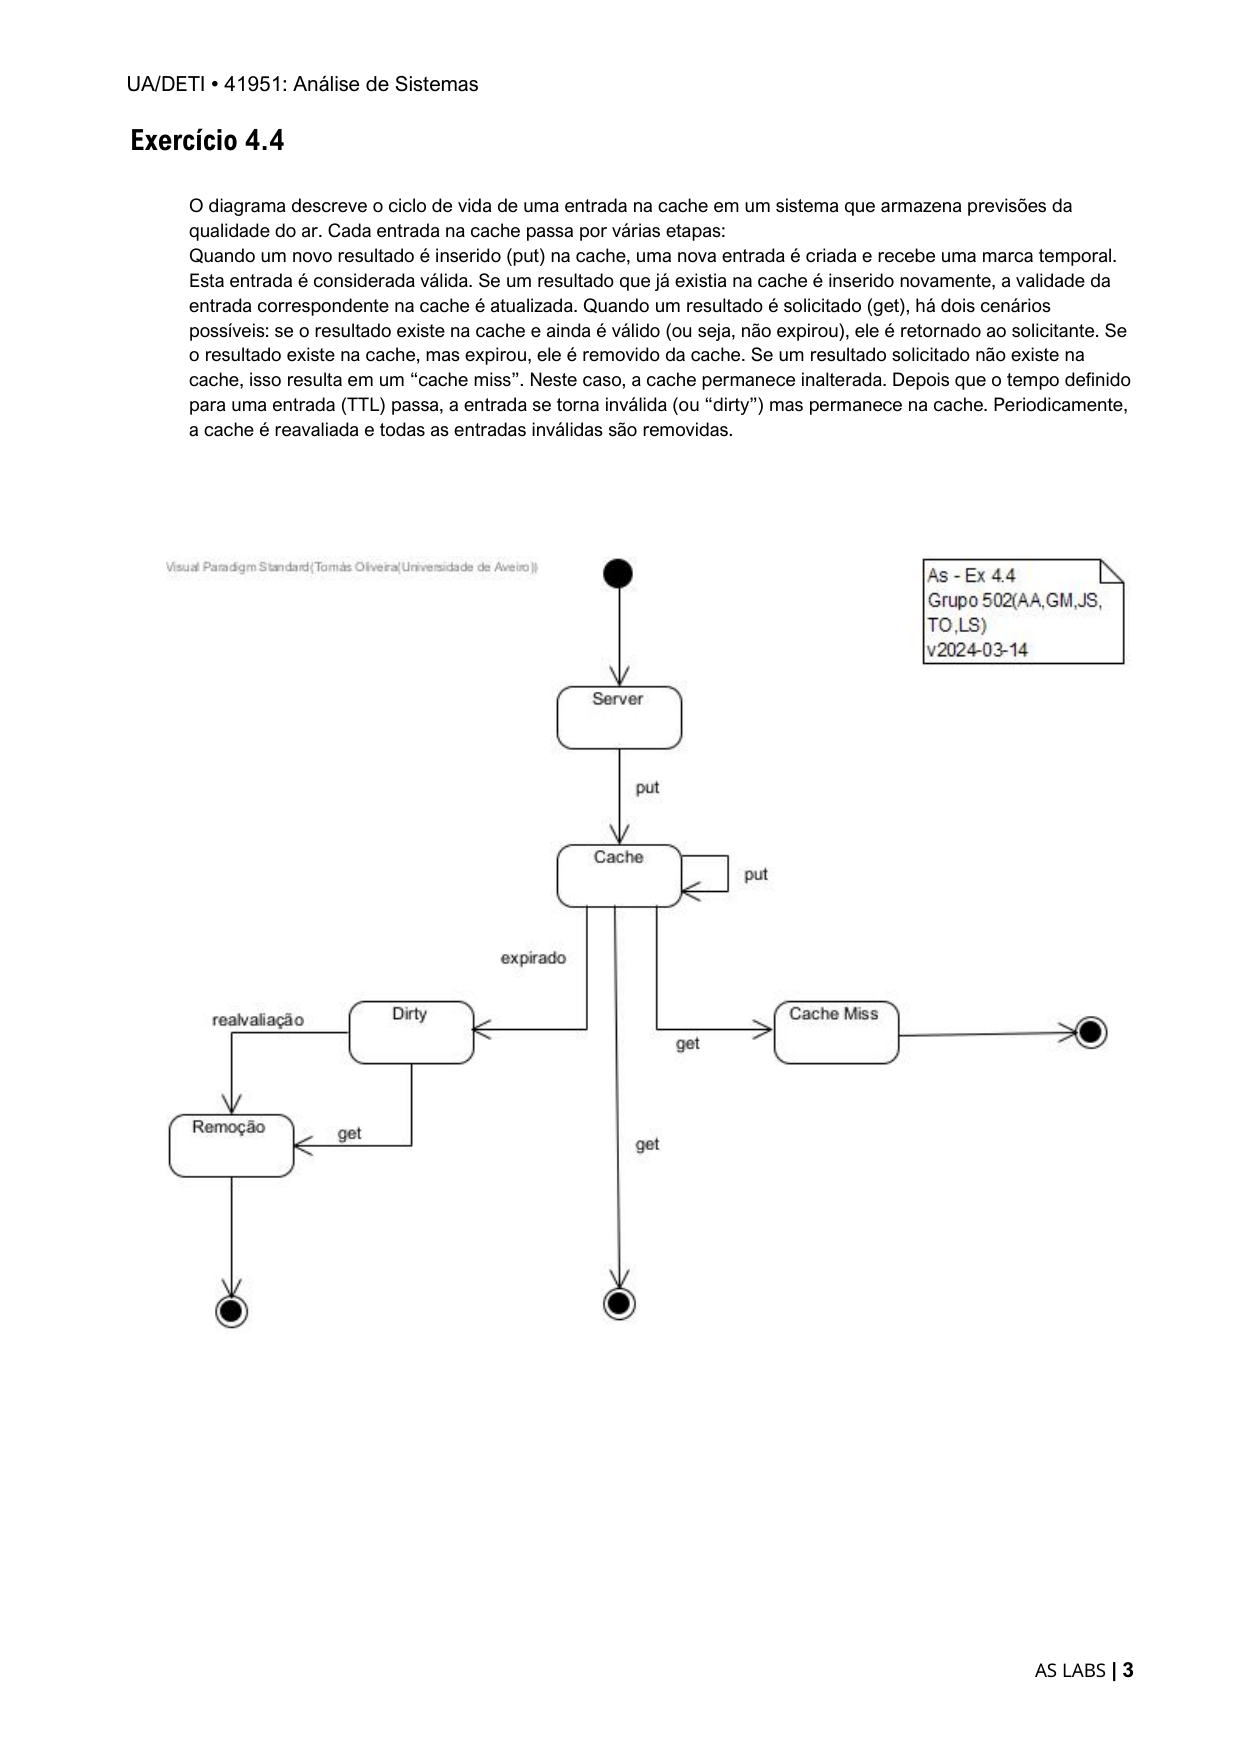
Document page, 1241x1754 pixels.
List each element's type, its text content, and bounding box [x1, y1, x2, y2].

text Quando um novo resultado é inserido (put) na cache, uma nova entrada é criada e recebe uma marca temporal. Esta entrada é considerada válida. Se um resultado que já existia na cache é inserido novamente, a validade da entrada correspondente na cache é atualizada. Quando um resultado é solicitado (get), há dois cenários possíveis: se o resultado existe na cache e ainda é válido (ou seja, não expirou), ele é retornado ao solicitante. Se o resultado existe na cache, mas expirou, ele é removido da cache. Se um resultado solicitado não existe na cache, isso resulta em um “cache miss”. Neste caso, a cache permanece inalterada. Depois que o tempo definido para uma entrada (TTL) passa, a entrada se torna inválida (ou “dirty”) mas permanece na cache. Periodicamente, a cache é reavaliada e todas as entradas inválidas são removidas. [189, 244, 1134, 441]
picture [166, 556, 1131, 1333]
text O diagrama descreve o ciclo de vida de uma entrada na cache em um sistema que armazena previsões da qualidade do ar. Cada entrada na cache passa por várias etapas: [189, 194, 1134, 242]
subtitle Exercício 4.4 [130, 121, 1134, 157]
